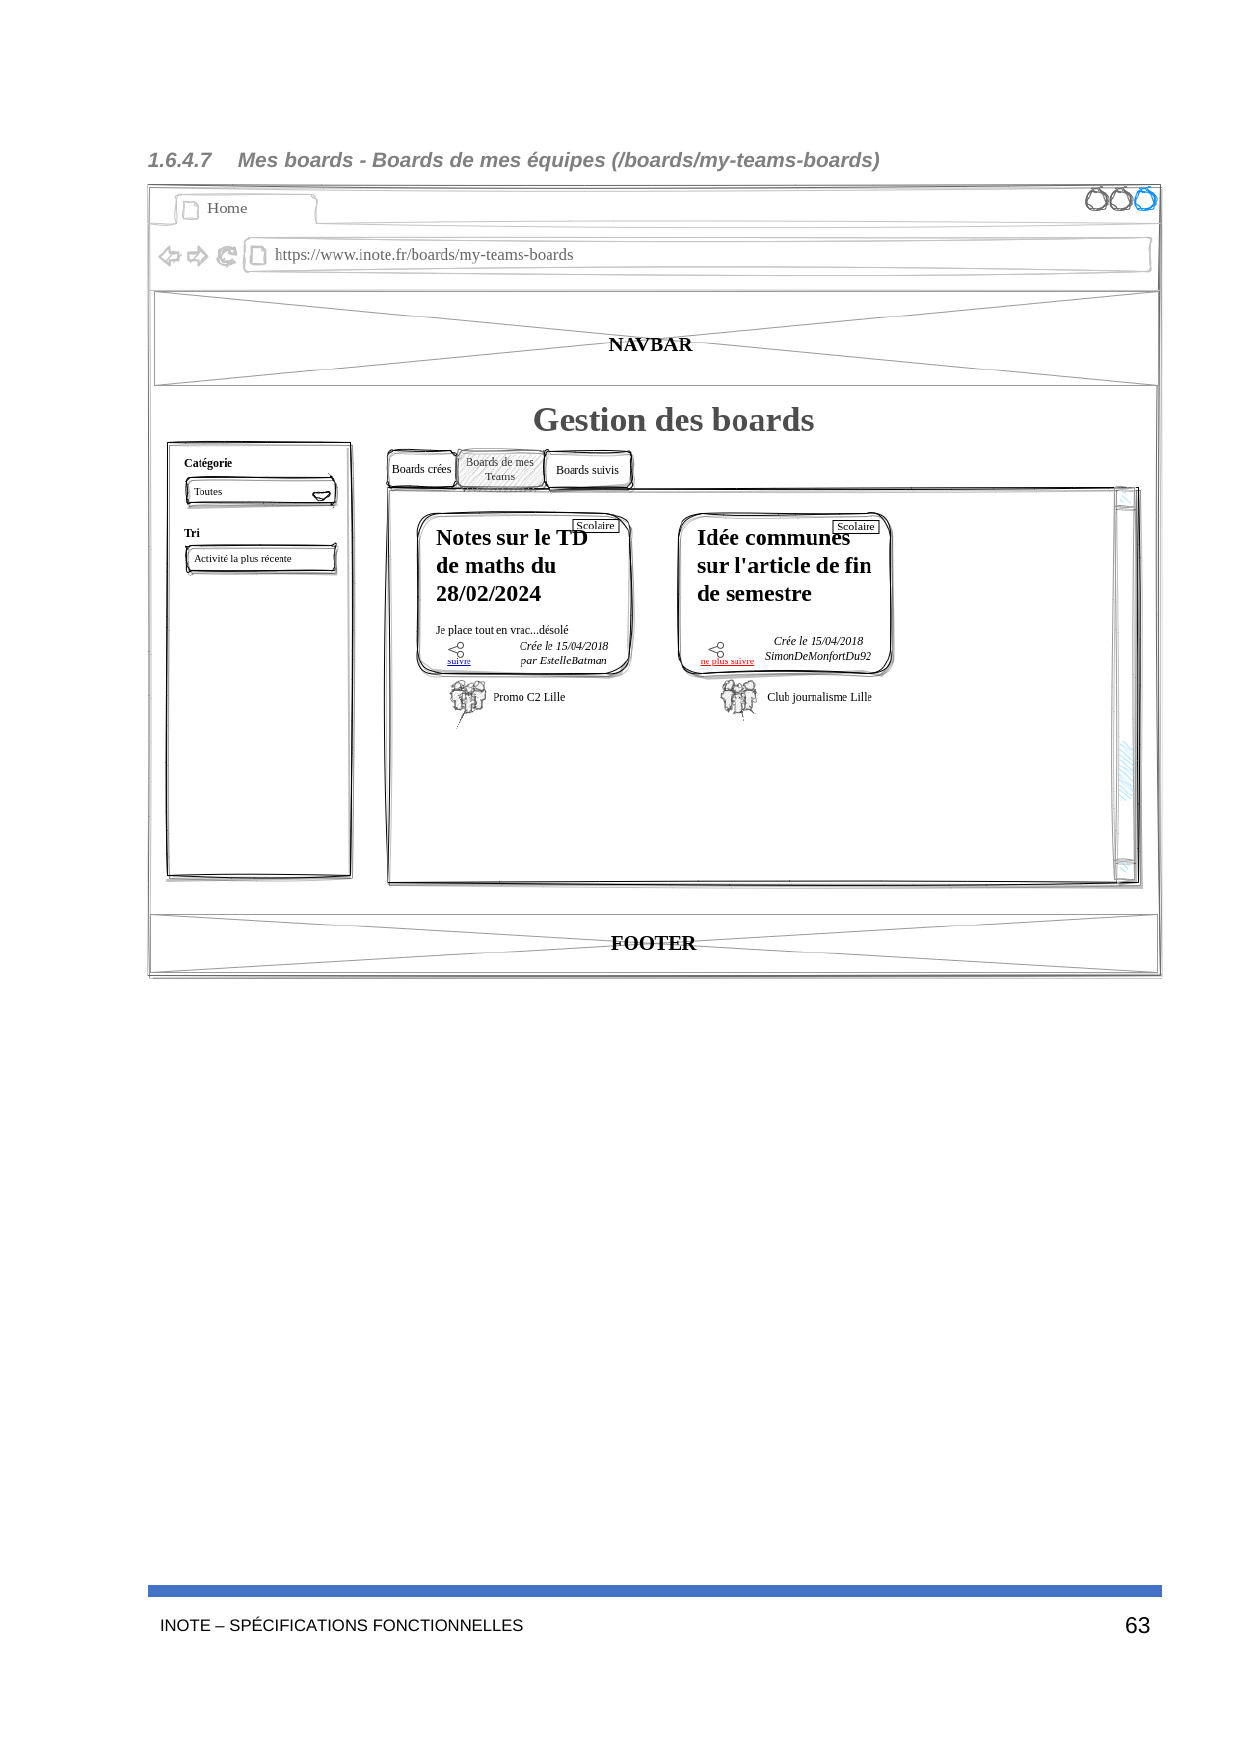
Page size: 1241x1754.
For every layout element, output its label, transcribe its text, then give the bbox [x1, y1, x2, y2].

picture [147, 184, 1163, 979]
subtitle Mes boards - Boards de mes équipes (/boards/my-teams-boards) [148, 148, 1162, 172]
